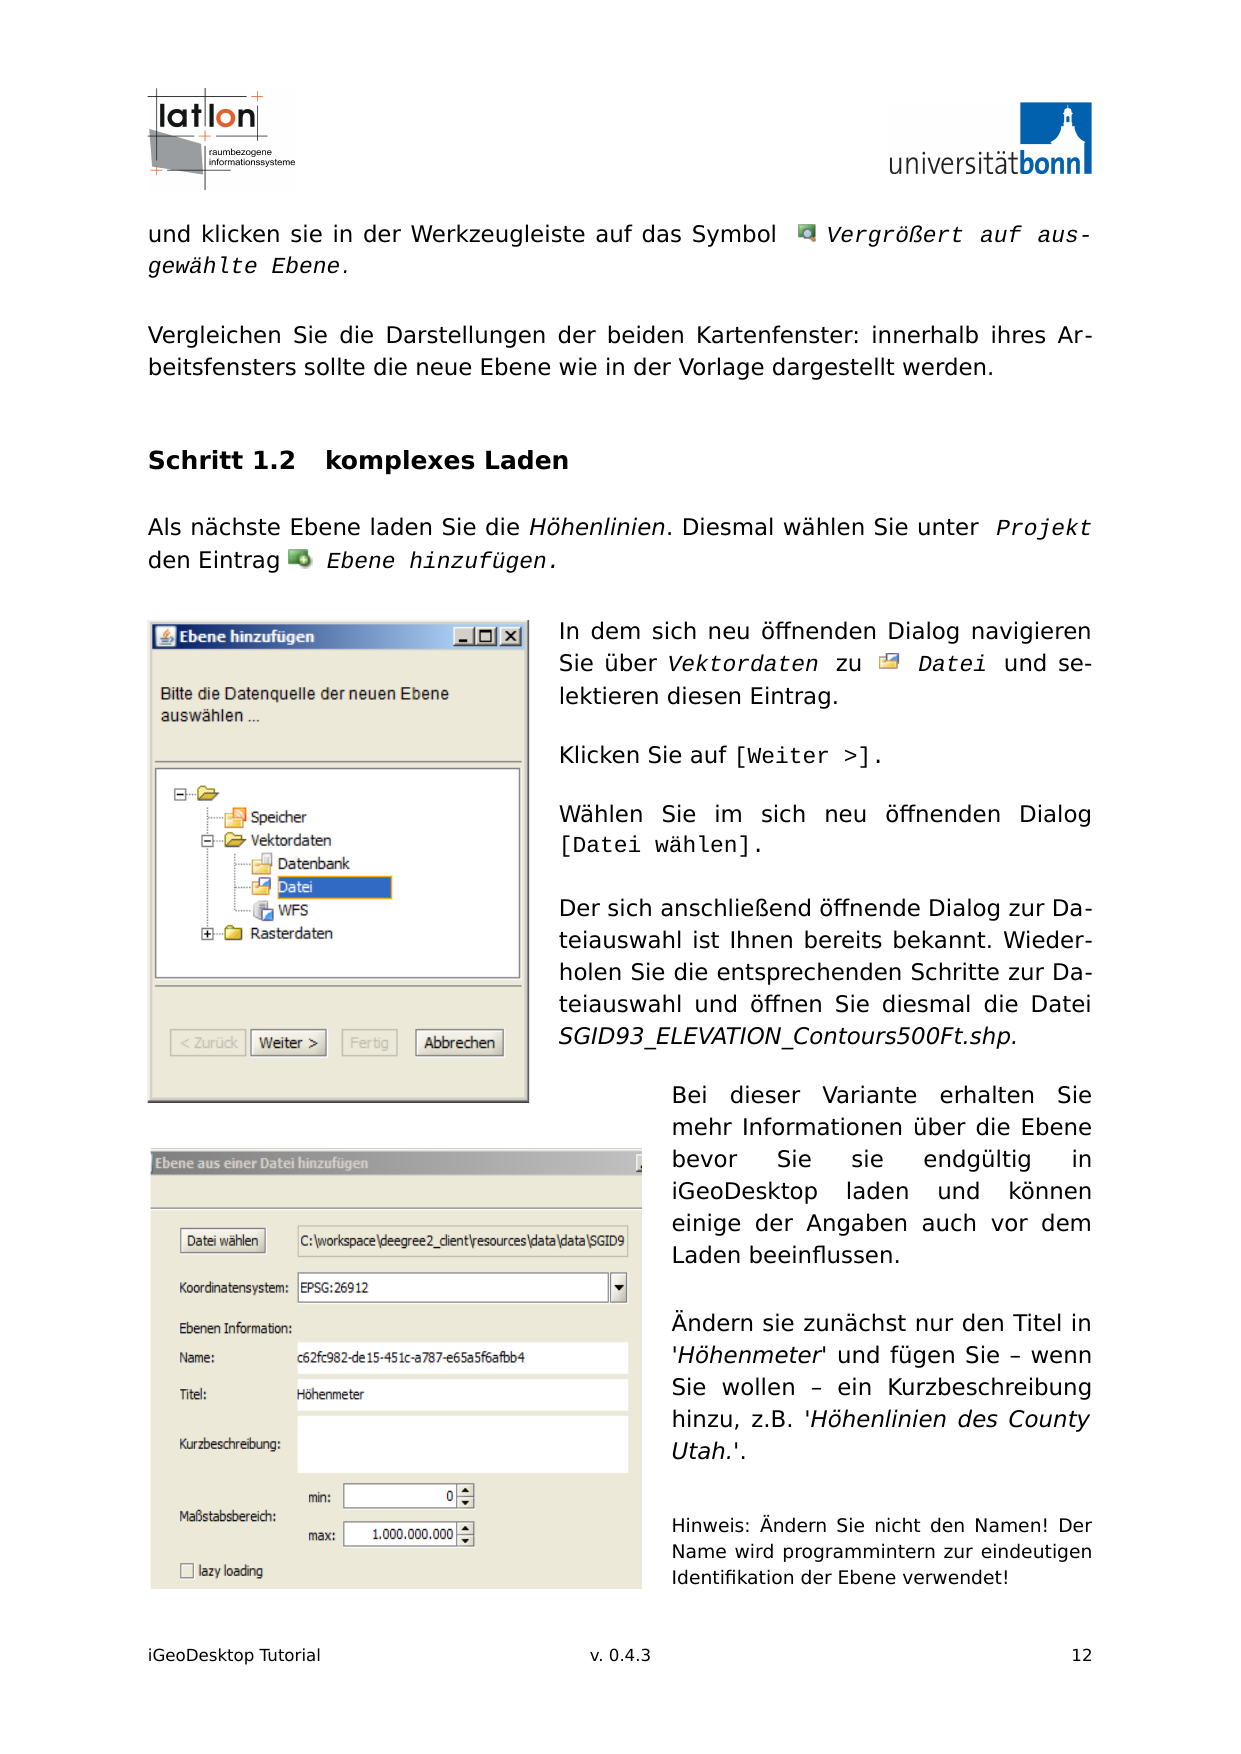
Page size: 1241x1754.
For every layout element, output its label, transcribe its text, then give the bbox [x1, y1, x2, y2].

text und klicken sie in der Werkzeugleiste auf das Symbol Vergrößert auf aus­gewählte Ebene. [148, 221, 1092, 281]
text Vergleichen Sie die Darstellungen der beiden Kartenfenster: innerhalb ihres Ar­beitsfensters sollte die neue Ebene wie in der Vorlage dargestellt werden. [148, 322, 1092, 381]
picture [889, 102, 1093, 174]
text Ändern sie zunächst nur den Titel in 'Höhenmeter' und fügen Sie – wenn Sie wollen – ein Kurzbeschreibung hinzu, z.B. 'Höhenlinien des County Utah.'. [642, 1310, 1092, 1465]
picture [797, 223, 817, 243]
picture [150, 1148, 642, 1589]
picture [147, 88, 295, 190]
picture [147, 620, 530, 1103]
text In dem sich neu öffnenden Dialog navigieren Sie über Vektordaten zu Datei und se­lektieren diesen Eintrag. Klicken Sie auf [Weiter >]. Wählen Sie im sich neu öffnenden Dialog [Datei wählen]. Der sich anschließend öffnende Dialog zur Da­teiauswahl ist Ihnen bereits bekannt. Wieder­holen Sie die entsprechenden Schritte zur Da­teiauswahl und öffnen Sie diesmal die Datei SGID93_ELEVATION_Contours500Ft.shp. Bei dieser Variante erhalten Sie mehr Informationen über die Ebene bevor Sie sie endgültig in iGeoDesktop laden und können einige der Angaben auch vor dem La­den beeinflussen. [148, 618, 1092, 1268]
subtitle komplexes Laden [148, 446, 1092, 475]
picture [287, 548, 313, 569]
text Als nächste Ebene laden Sie die Höhenlinien. Diesmal wählen Sie unter Projekt den Eintrag Ebene hinzufügen. [148, 514, 1092, 576]
text Hinweis: Ändern Sie nicht den Namen! Der Name wird programmintern zur eindeutigen Identifikation der Ebene verwendet! [642, 1489, 1092, 1589]
picture [879, 652, 902, 671]
